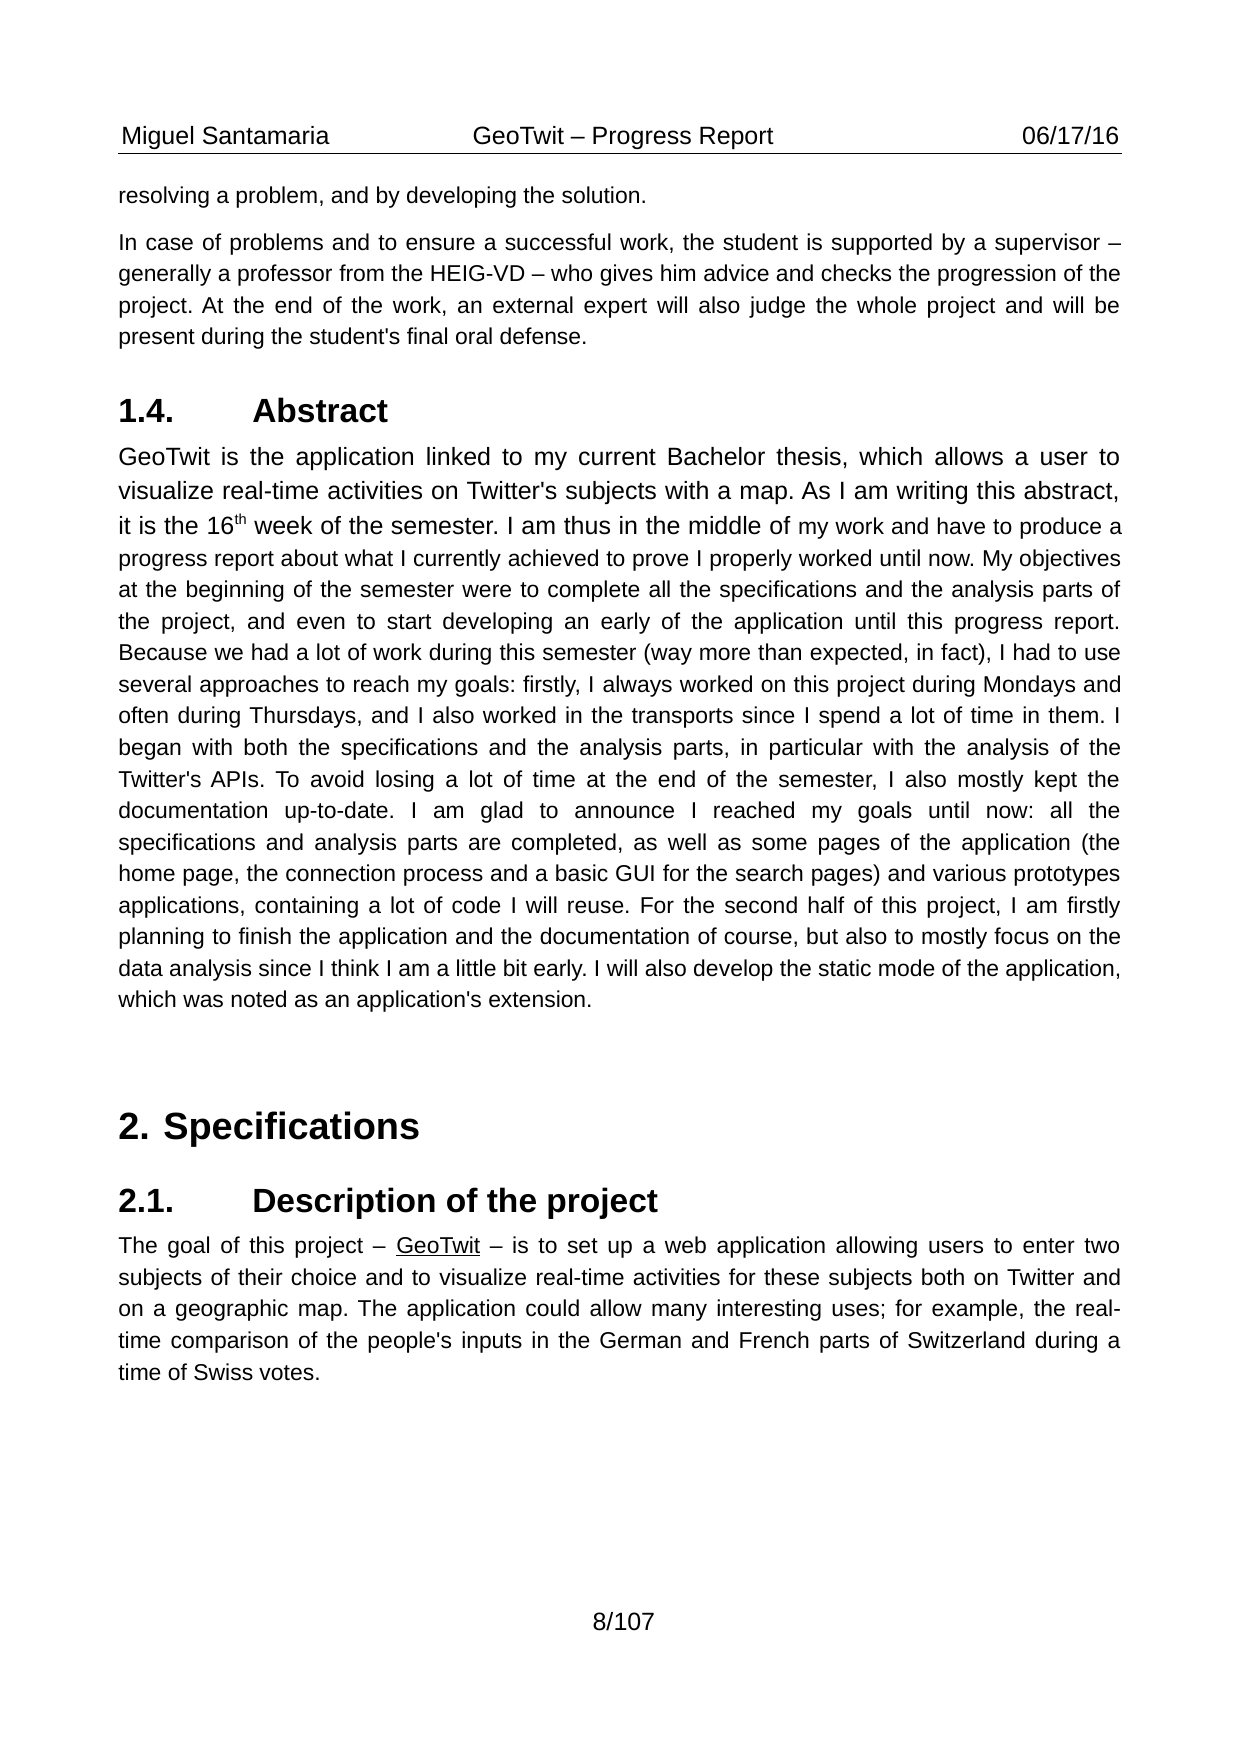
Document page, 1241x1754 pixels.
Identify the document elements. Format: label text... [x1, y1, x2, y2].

text The goal of this project – GeoTwit – is to set up a web application allowing users to enter two subjects of their choice and to visualize real-time activities for these subjects both on Twitter and on a geographic map. The application could allow many interesting uses; for example, the real-time comparison of the people's inputs in the German and French parts of Switzerland during a time of Swiss votes. [118, 1232, 1122, 1385]
subtitle Description of the project [118, 1181, 1122, 1220]
subtitle Abstract [118, 391, 1122, 429]
text GeoTwit is the application linked to my current Bachelor thesis, which allows a user to visualize real-time activities on Twitter's subjects with a map. As I am writing this abstract, it is the 16th week of the semester. I am thus in the middle of my work and have to produce a progress report about what I currently achieved to prove I properly worked until now. My objectives at the beginning of the semester were to complete all the specifications and the analysis parts of the project, and even to start developing an early of the application until this progress report. Because we had a lot of work during this semester (way more than expected, in fact), I had to use several approaches to reach my goals: firstly, I always worked on this project during Mondays and often during Thursdays, and I also worked in the transports since I spend a lot of time in them. I began with both the specifications and the analysis parts, in particular with the analysis of the Twitter's APIs. To avoid losing a lot of time at the end of the semester, I also mostly kept the documentation up-to-date. I am glad to announce I reached my goals until now: all the specifications and analysis parts are completed, as well as some pages of the application (the home page, the connection process and a basic GUI for the search pages) and various prototypes applications, containing a lot of code I will reuse. For the second half of this project, I am firstly planning to finish the application and the documentation of course, but also to mostly focus on the data analysis since I think I am a little bit early. I will also develop the static mode of the application, which was noted as an application's extension. [118, 442, 1122, 1013]
text resolving a problem, and by developing the solution. [118, 182, 1122, 209]
subtitle Specifications [118, 1104, 1122, 1148]
text In case of problems and to ensure a successful work, the student is supported by a supervisor – generally a professor from the HEIG-VD – who gives him advice and checks the progression of the project. At the end of the work, an external expert will also judge the whole project and will be present during the student's final oral defense. [118, 229, 1122, 350]
